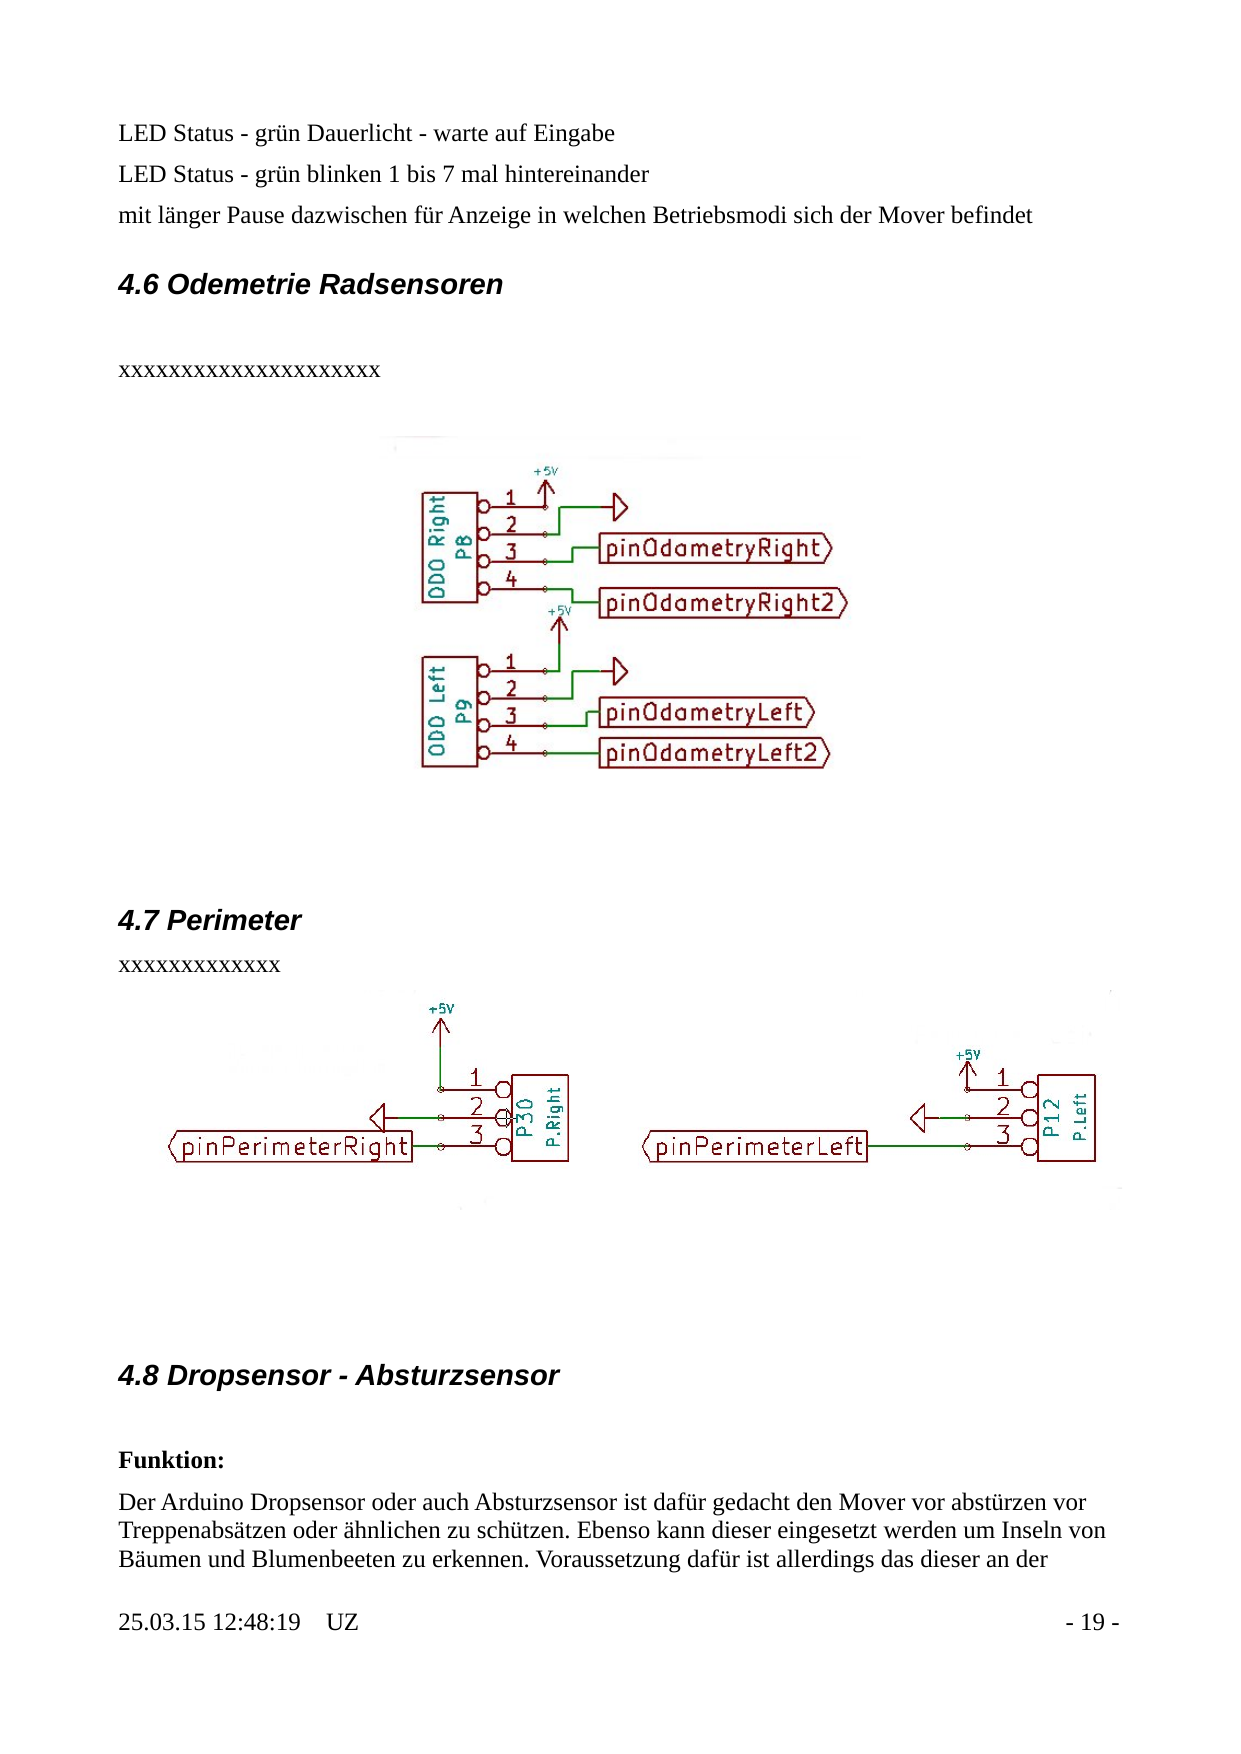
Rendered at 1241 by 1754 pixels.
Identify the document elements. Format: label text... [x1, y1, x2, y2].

picture [118, 990, 1123, 1210]
text Der Arduino Dropsensor oder auch Absturzsensor ist dafür gedacht den Mover vor abstürzen vor Treppenabsätzen oder ähnlichen zu schützen. Ebenso kann dieser eingesetzt werden um Inseln von Bäumen und Blumenbeeten zu erkennen. Voraussetzung dafür ist allerdings das dieser an der [118, 1487, 1122, 1573]
subtitle 4.7 Perimeter [118, 903, 1122, 936]
text xxxxxxxxxxxxxxxxxxxxx [118, 354, 1122, 383]
text xxxxxxxxxxxxx [118, 949, 1122, 978]
text mit länger Pause dazwischen für Anzeige in welchen Betriebsmodi sich der Mover befindet [118, 201, 1122, 229]
text Funktion: [118, 1445, 1122, 1474]
subtitle 4.8 Dropsensor - Absturzsensor [118, 1358, 1122, 1392]
text LED Status - grün blinken 1 bis 7 mal hintereinander [118, 159, 1122, 188]
subtitle 4.6 Odemetrie Radsensoren [118, 267, 1122, 300]
text LED Status - grün Dauerlicht - warte auf Eingabe [118, 118, 1122, 147]
picture [379, 436, 862, 796]
